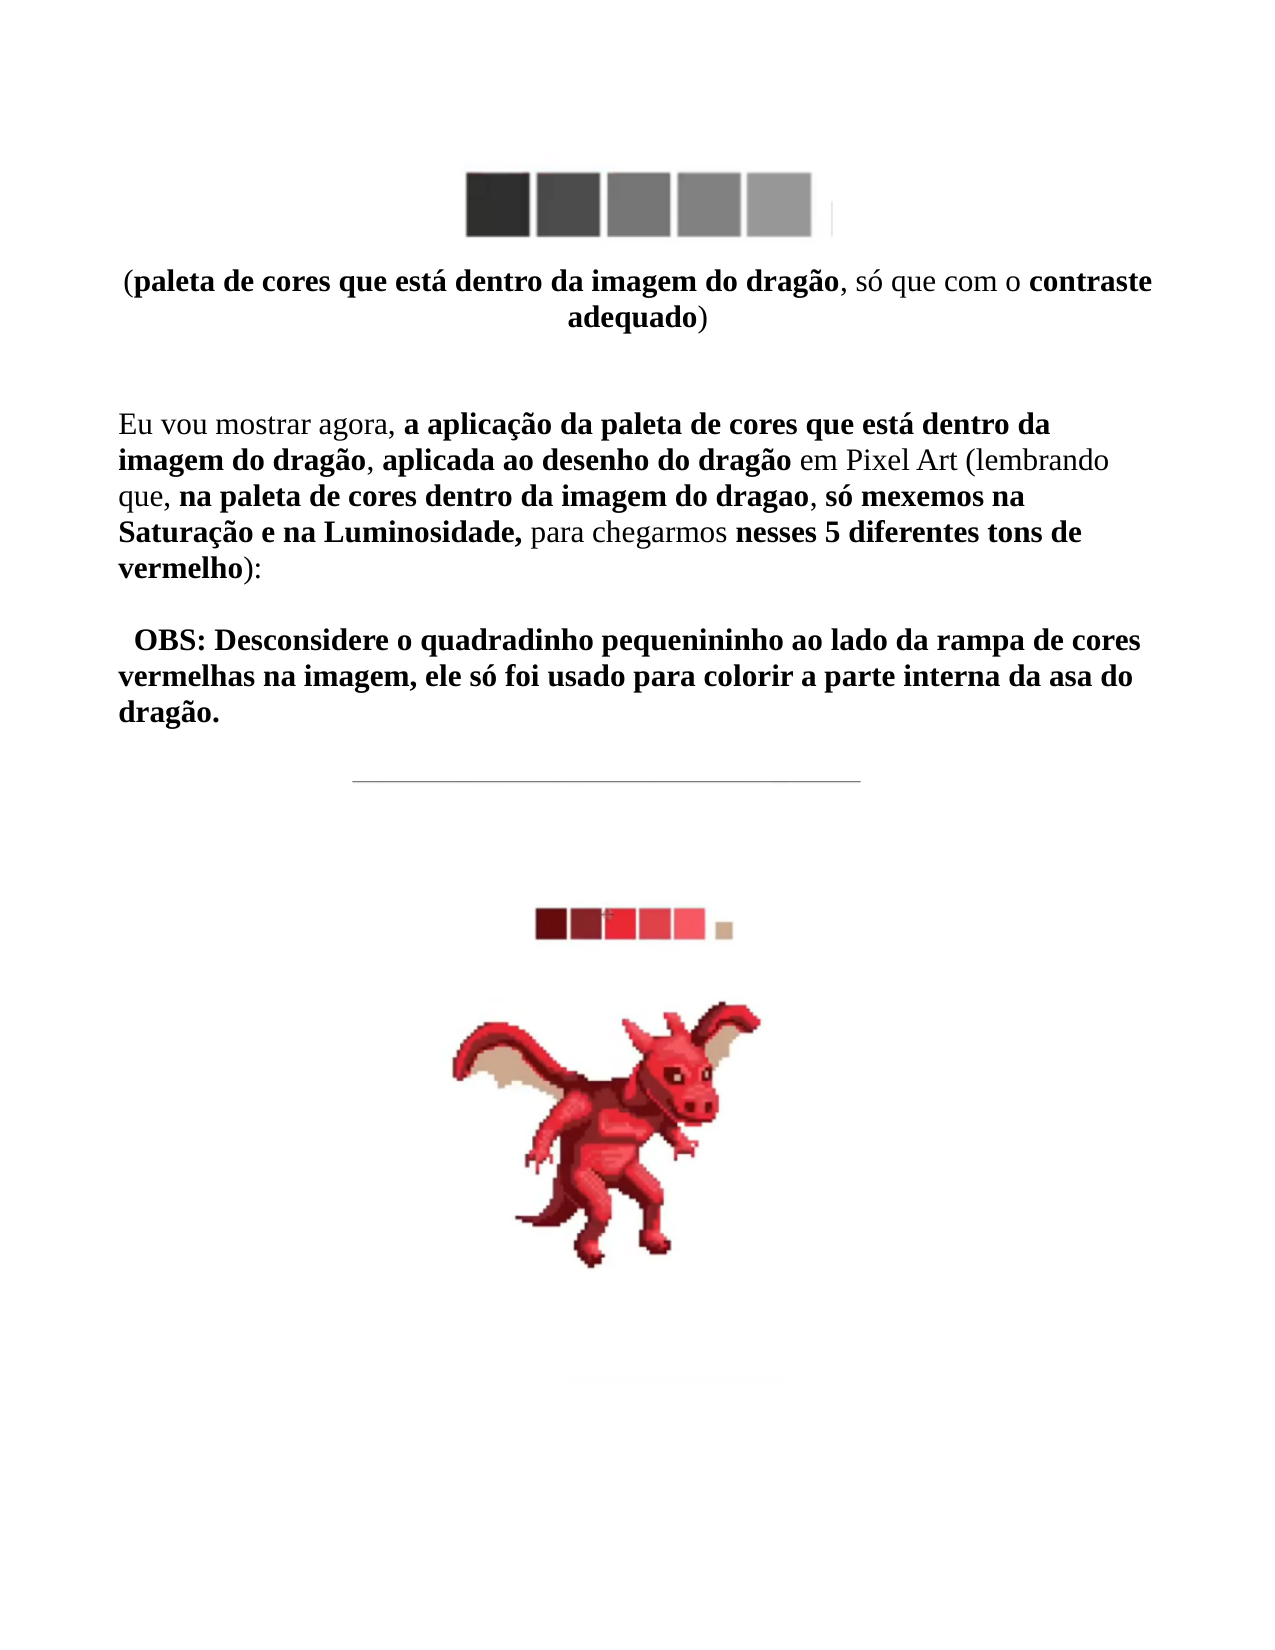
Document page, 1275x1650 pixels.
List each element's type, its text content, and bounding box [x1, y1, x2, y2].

picture [442, 154, 833, 258]
text (paleta de cores que está dentro da imagem do dragão, só que com o contraste adequado) [118, 262, 1157, 334]
text OBS: Desconsidere o quadradinho pequenininho ao lado da rampa de cores vermelhas na imagem, ele só foi usado para colorir a parte interna da asa do dragão. [118, 621, 1157, 729]
picture [352, 781, 861, 1382]
text Eu vou mostrar agora, a aplicação da paleta de cores que está dentro da imagem do dragão, aplicada ao desenho do dragão em Pixel Art (lembrando que, na paleta de cores dentro da imagem do dragao, só mexemos na Saturação e na Luminosidade, para chegarmos nesses 5 diferentes tons de vermelho): [118, 406, 1157, 585]
